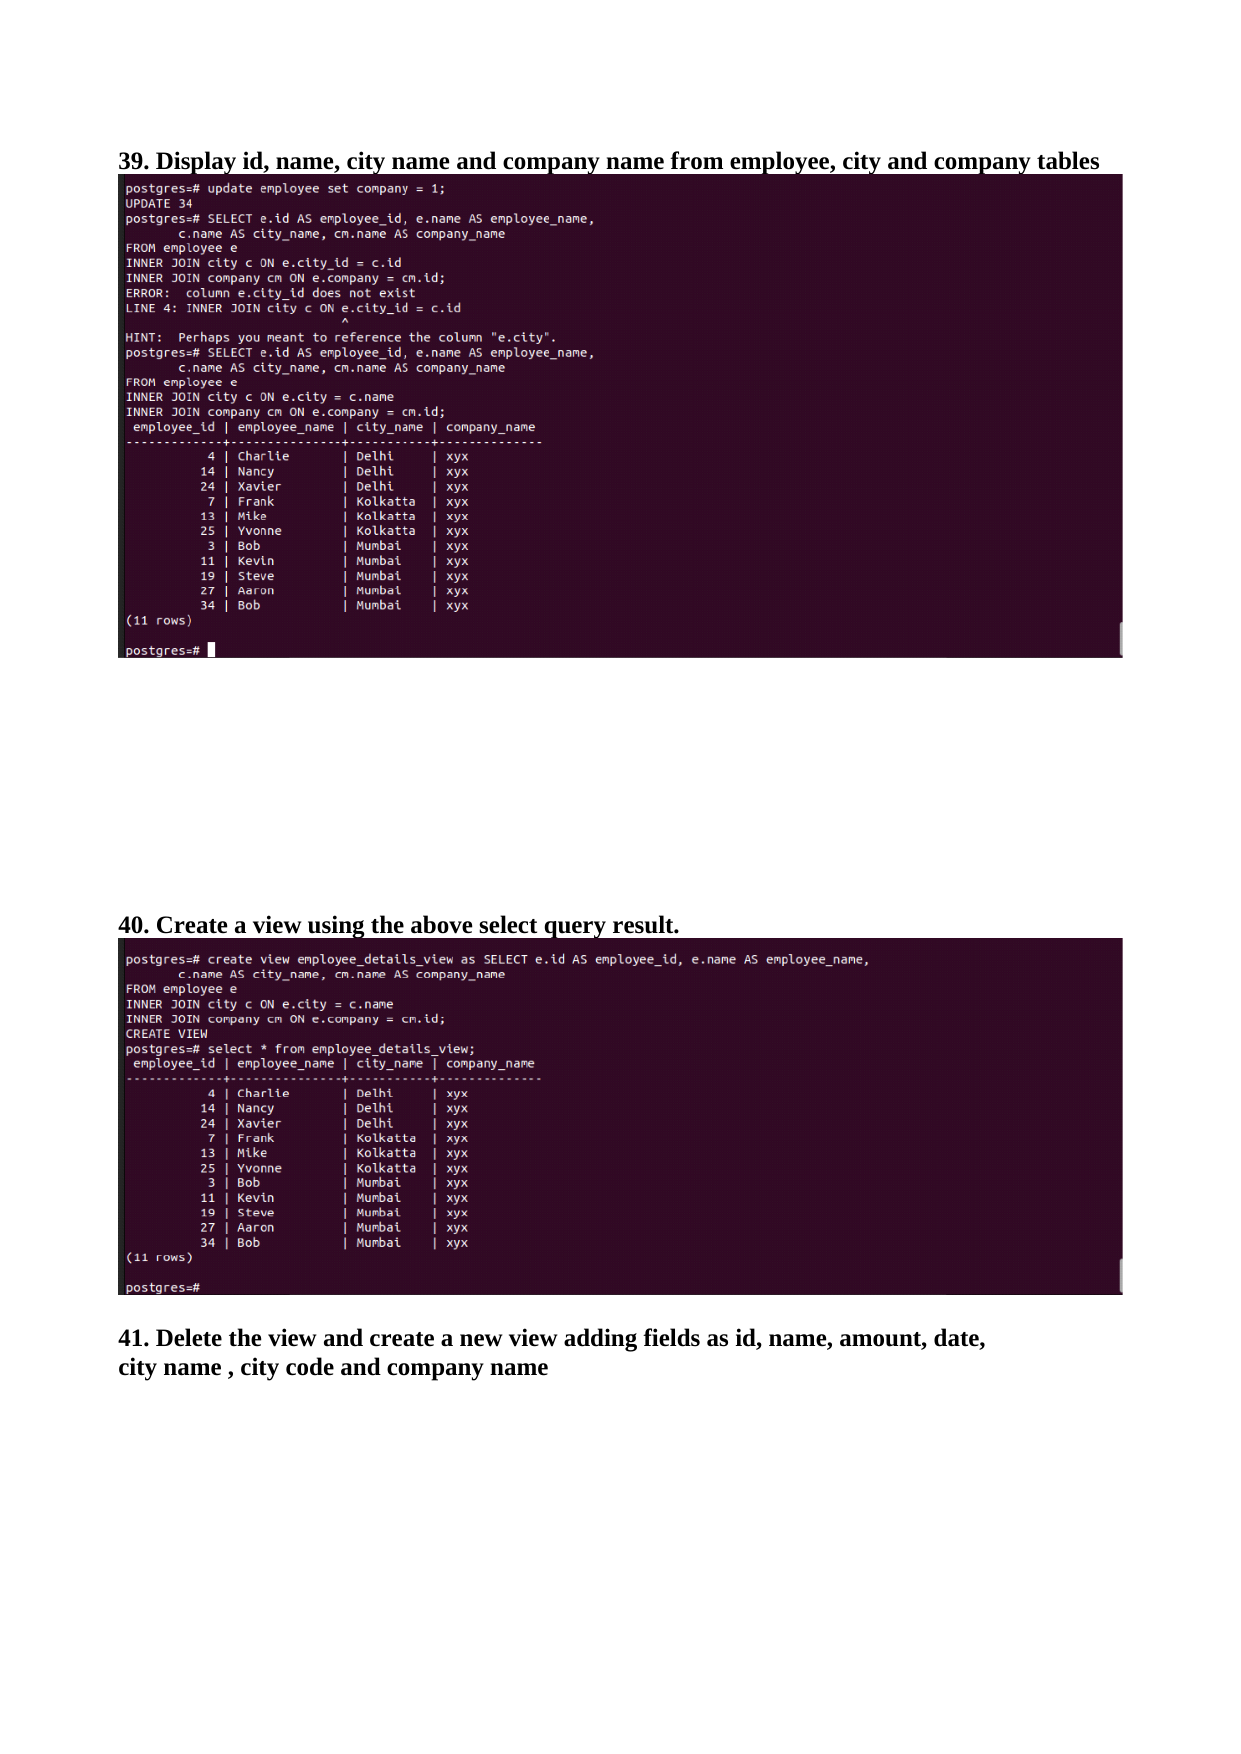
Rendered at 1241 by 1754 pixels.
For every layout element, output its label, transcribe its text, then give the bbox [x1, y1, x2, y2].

text 39. Display id, name, city name and company name from employee, city and company tables [118, 146, 1122, 174]
text 41. Delete the view and create a new view adding fields as id, name, amount, date, [118, 1323, 1122, 1352]
text 40. Create a view using the above select query result. [118, 910, 1122, 938]
text city name , city code and company name [118, 1352, 1122, 1380]
